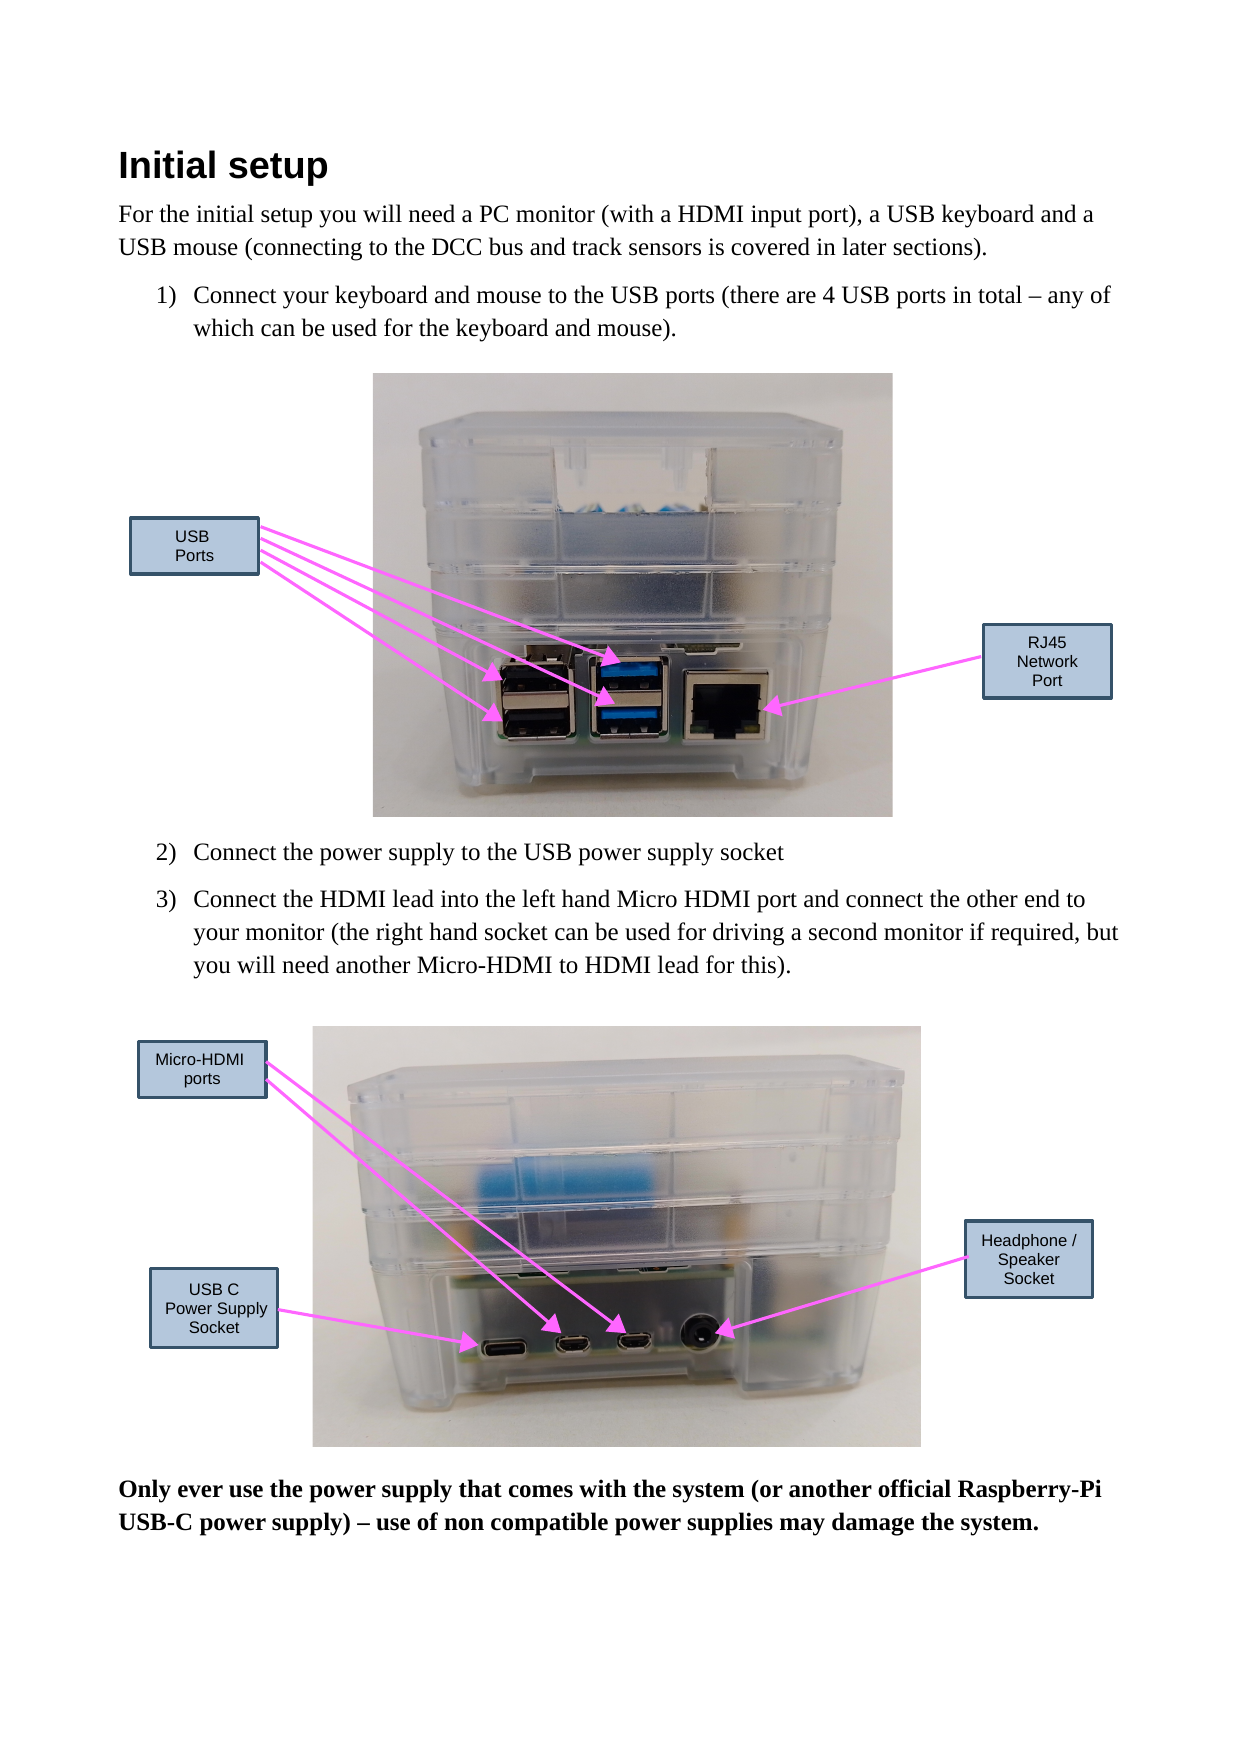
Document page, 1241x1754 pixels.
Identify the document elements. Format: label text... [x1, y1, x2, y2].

list Connect the HDMI lead into the left hand Micro HDMI port and connect the other end to your monitor (the right hand socket can be used for driving a second monitor if required, but you will need another Micro-HDMI to HDMI lead for this). [156, 884, 1122, 979]
picture [446, 599, 556, 641]
subtitle Initial setup [118, 143, 1122, 187]
picture [446, 373, 820, 641]
picture [446, 628, 474, 641]
text For the initial setup you will need a PC monitor (with a HDMI input port), a USB keyboard and a USB mouse (connecting to the DCC bus and track sensors is covered in later sections). [118, 199, 1122, 261]
text Only ever use the power supply that comes with the system (or another official Raspberry-Pi USB-C power supply) – use of non compatible power supplies may damage the system. [118, 1474, 1122, 1536]
picture [312, 1026, 921, 1447]
list Connect the power supply to the USB power supply socket [156, 837, 1122, 865]
list Connect your keyboard and mouse to the USB ports (there are 4 USB ports in total – any of which can be used for the keyboard and mouse). [156, 280, 1122, 342]
